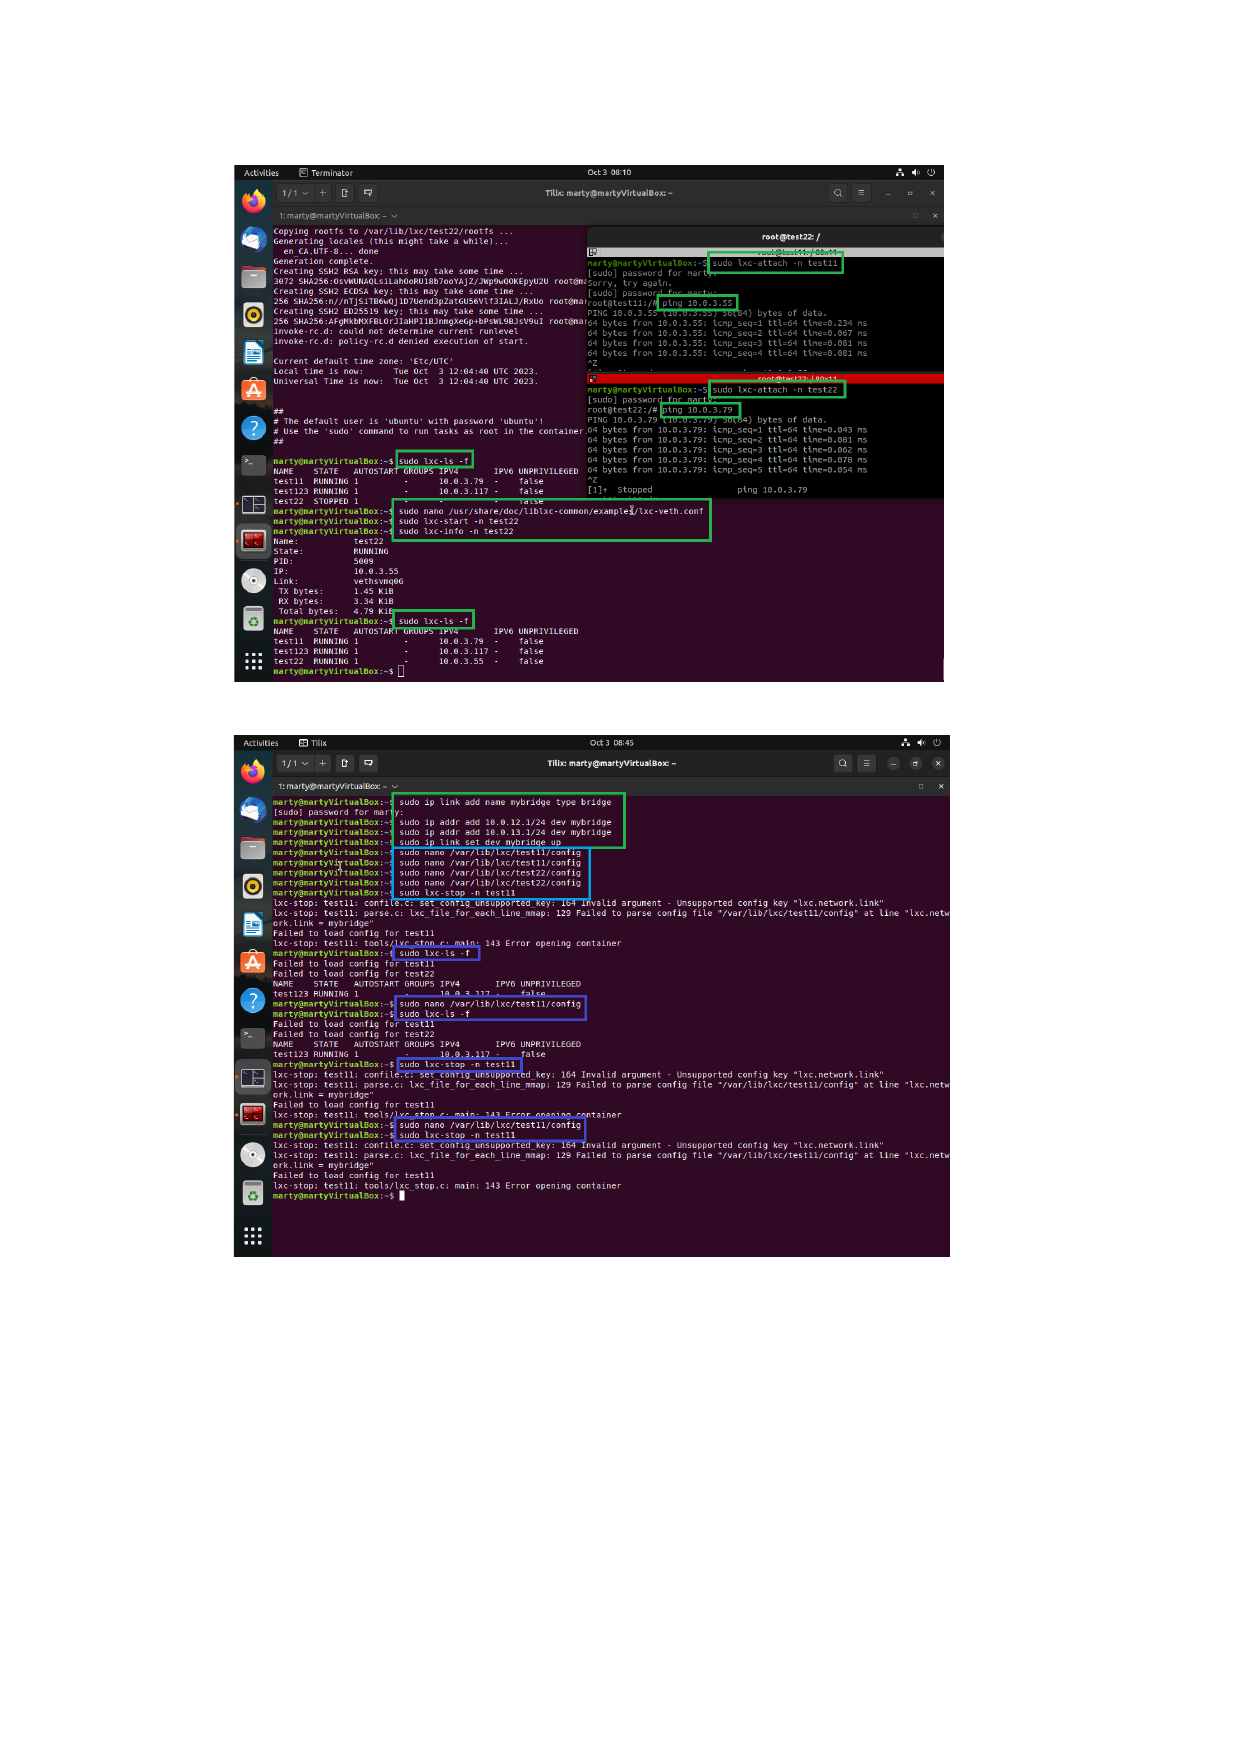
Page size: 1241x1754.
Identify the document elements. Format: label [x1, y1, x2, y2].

picture [233, 735, 950, 1257]
picture [234, 165, 944, 682]
